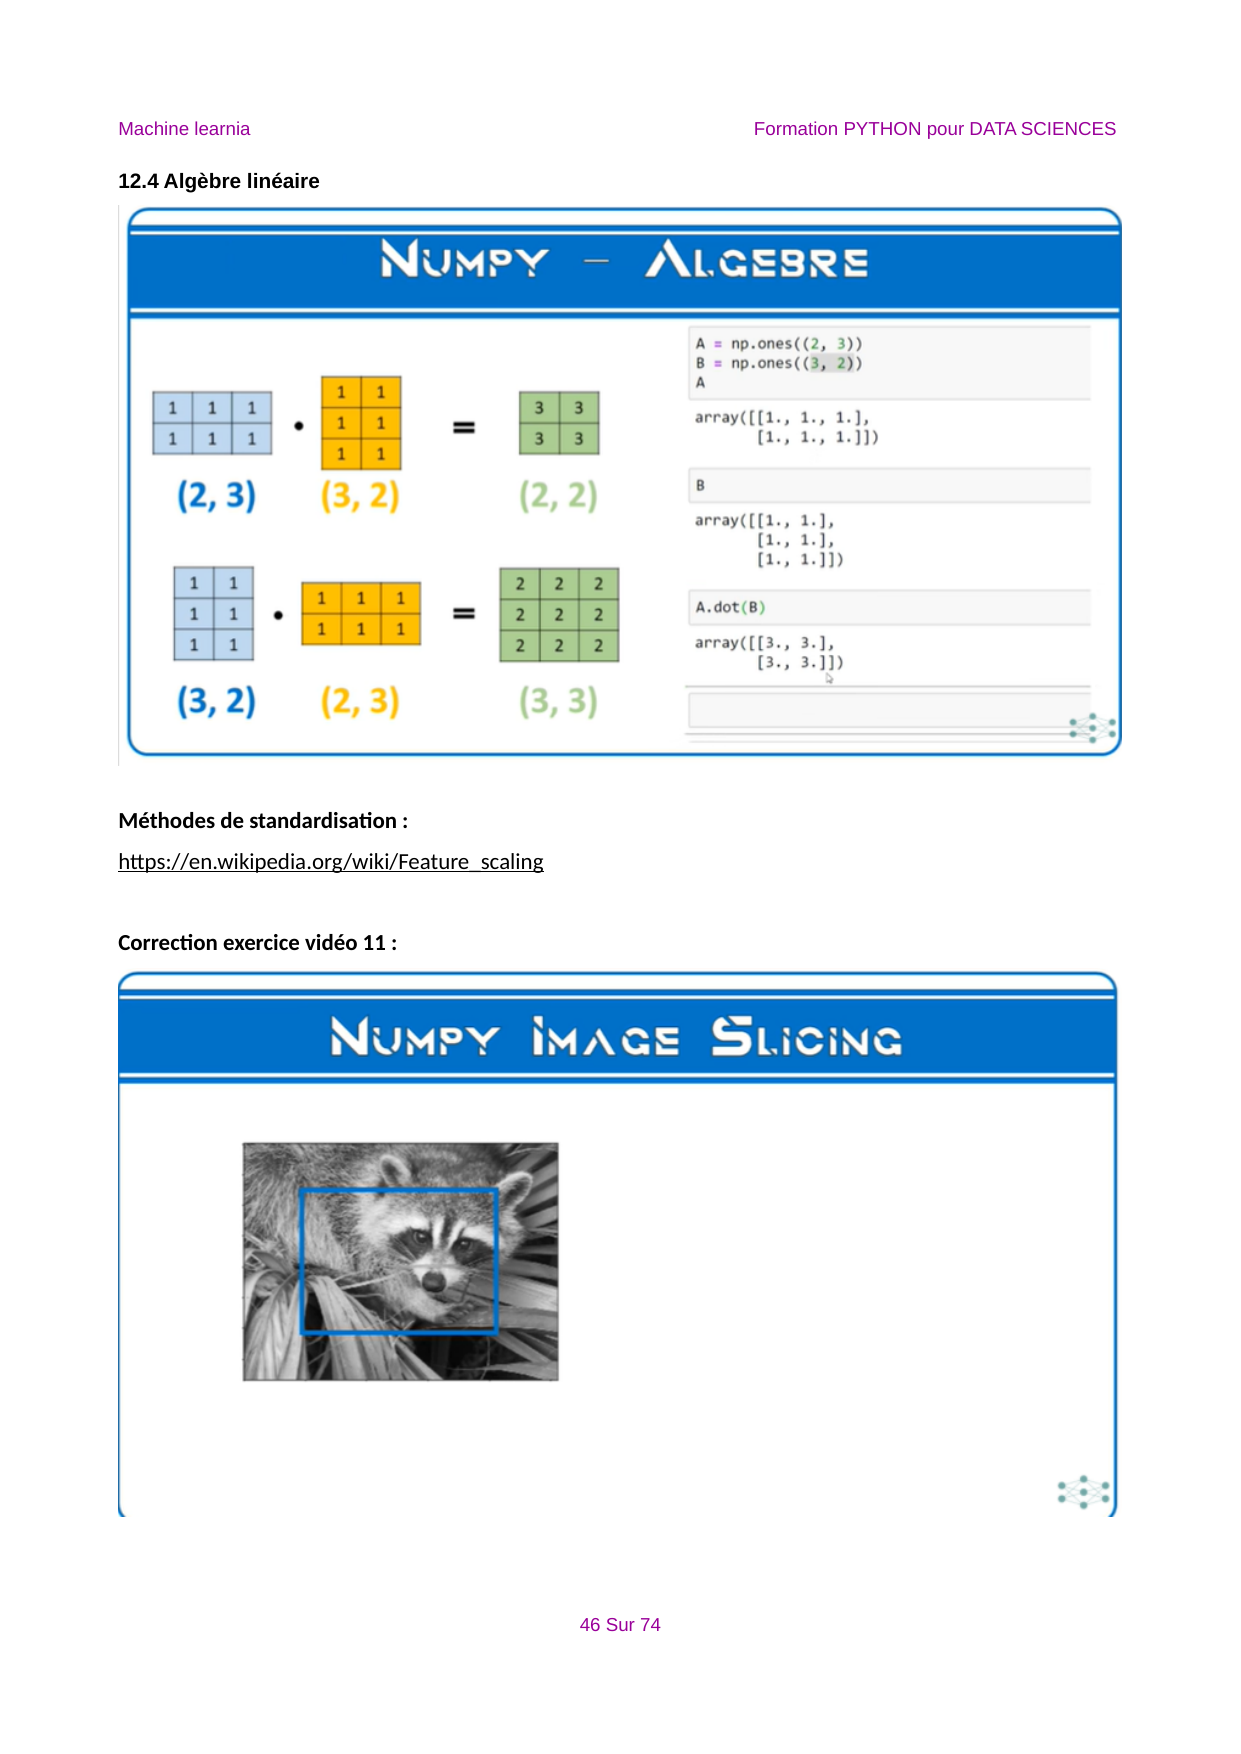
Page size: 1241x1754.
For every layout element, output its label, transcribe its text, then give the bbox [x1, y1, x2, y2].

picture [118, 968, 1122, 1517]
subtitle 12.4 Algèbre linéaire [118, 169, 1122, 193]
text Correction exercice vidéo 11 : [118, 928, 1122, 956]
picture [118, 205, 1122, 766]
text https://en.wikipedia.org/wiki/Feature_scaling [118, 847, 1122, 875]
text Méthodes de standardisation : [118, 806, 1122, 834]
